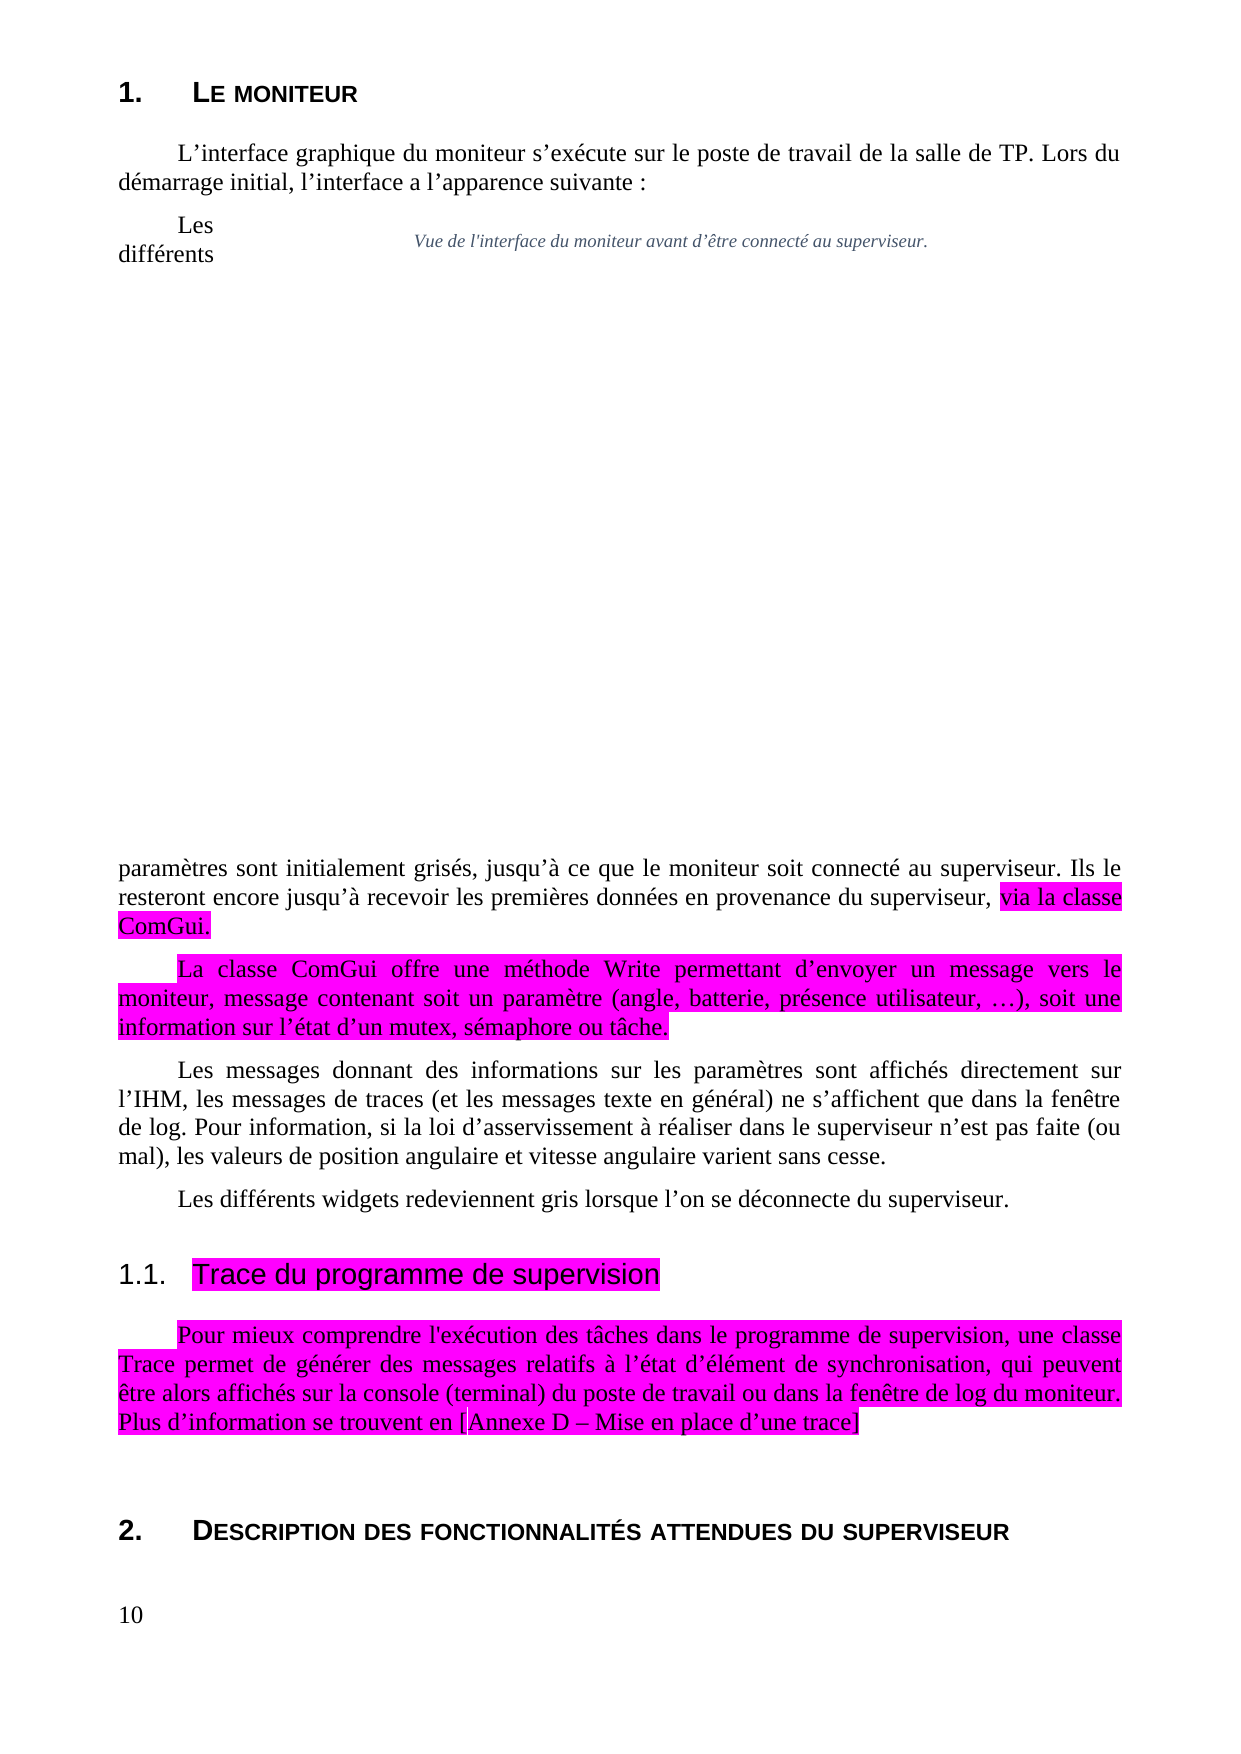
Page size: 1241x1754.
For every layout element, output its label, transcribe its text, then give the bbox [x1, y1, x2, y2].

text Pour mieux comprendre l'exécution des tâches dans le programme de supervision, une classe Trace permet de générer des messages relatifs à l’état d’élément de synchronisation, qui peuvent être alors affichés sur la console (terminal) du poste de travail ou dans la fenêtre de log du moniteur. Plus d’information se trouvent en [Annexe D – Mise en place d’une trace] [118, 1320, 1122, 1435]
text Les différents widgets redeviennent gris lorsque l’on se déconnecte du superviseur. [118, 1184, 1122, 1213]
text La classe ComGui offre une méthode Write permettant d’envoyer un message vers le moniteur, message contenant soit un paramètre (angle, batterie, présence utilisateur, …), soit une information sur l’état d’un mutex, sémaphore ou tâche. [118, 954, 1122, 1040]
text L’interface graphique du moniteur s’exécute sur le poste de travail de la salle de TP. Lors du démarrage initial, l’interface a l’apparence suivante : [118, 138, 1122, 196]
text Les messages donnant des informations sur les paramètres sont affichés directement sur l’IHM, les messages de traces (et les messages texte en général) ne s’affichent que dans la fenêtre de log. Pour information, si la loi d’asservissement à réaliser dans le superviseur n’est pas faite (ou mal), les valeurs de position angulaire et vitesse angulaire varient sans cesse. [118, 1055, 1122, 1170]
text Les différents paramètres sont initialement grisés, jusqu’à ce que le moniteur soit connecté au superviseur. Ils le resteront encore jusqu’à recevoir les premières données en provenance du superviseur, via la classe ComGui. [118, 210, 1122, 939]
list Description des fonctionnalités attendues du superviseur [118, 1513, 1122, 1547]
list Trace du programme de supervision [118, 1257, 1122, 1291]
list Le moniteur [118, 75, 1122, 108]
